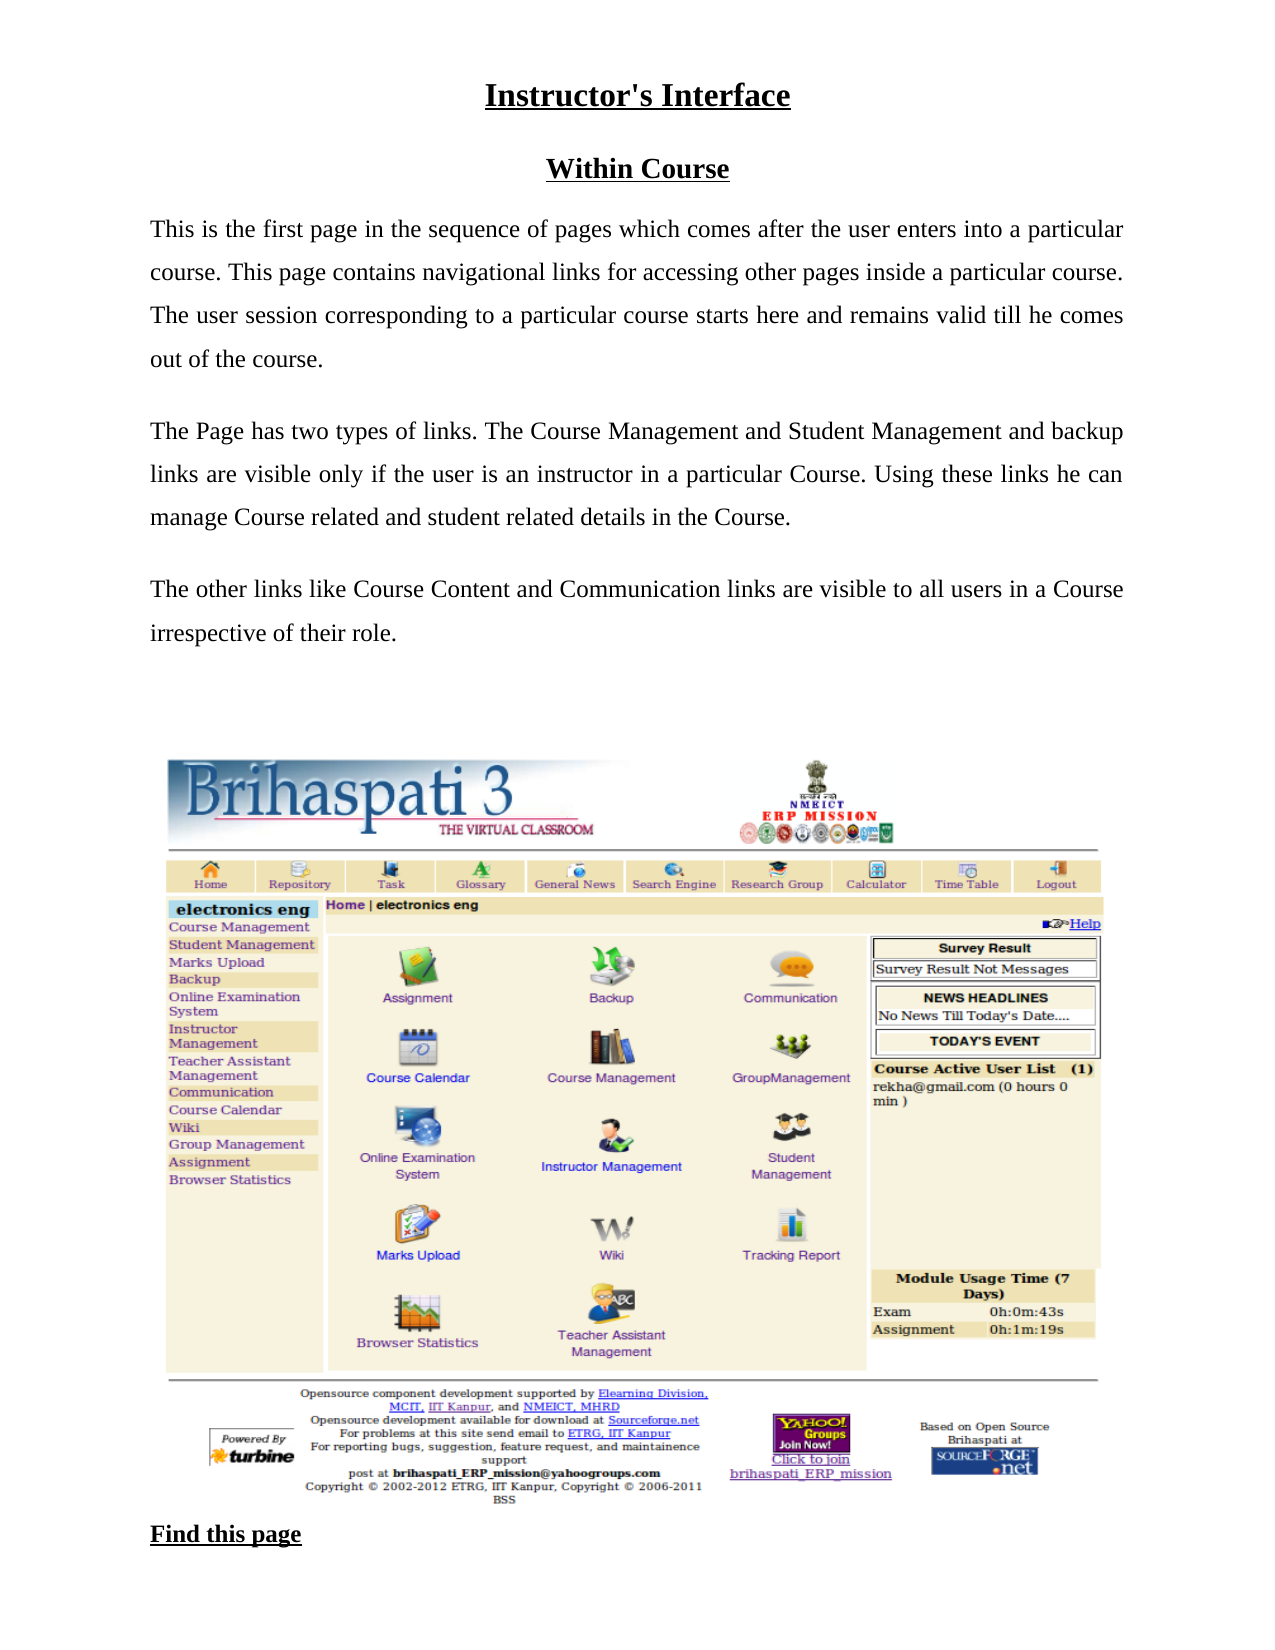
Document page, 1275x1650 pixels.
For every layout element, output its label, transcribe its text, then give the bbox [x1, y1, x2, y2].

text Within Course [150, 152, 1125, 185]
text Instructor's Interface [150, 75, 1125, 113]
picture [165, 754, 1110, 1518]
text This is the first page in the sequence of pages which comes after the user enters into a particular course. This page contains navigational links for accessing other pages inside a particular course. The user session corresponding to a particular course starts here and remains valid till he comes out of the course. [150, 214, 1125, 372]
text The other links like Course Content and Communication links are visible to all users in a Course irrespective of their role. [150, 574, 1125, 646]
text Find this page [150, 766, 1125, 1548]
text The Page has two types of links. The Course Management and Student Management and backup links are visible only if the user is an instructor in a particular Course. Using these links he can manage Course related and student related details in the Course. [150, 416, 1125, 531]
